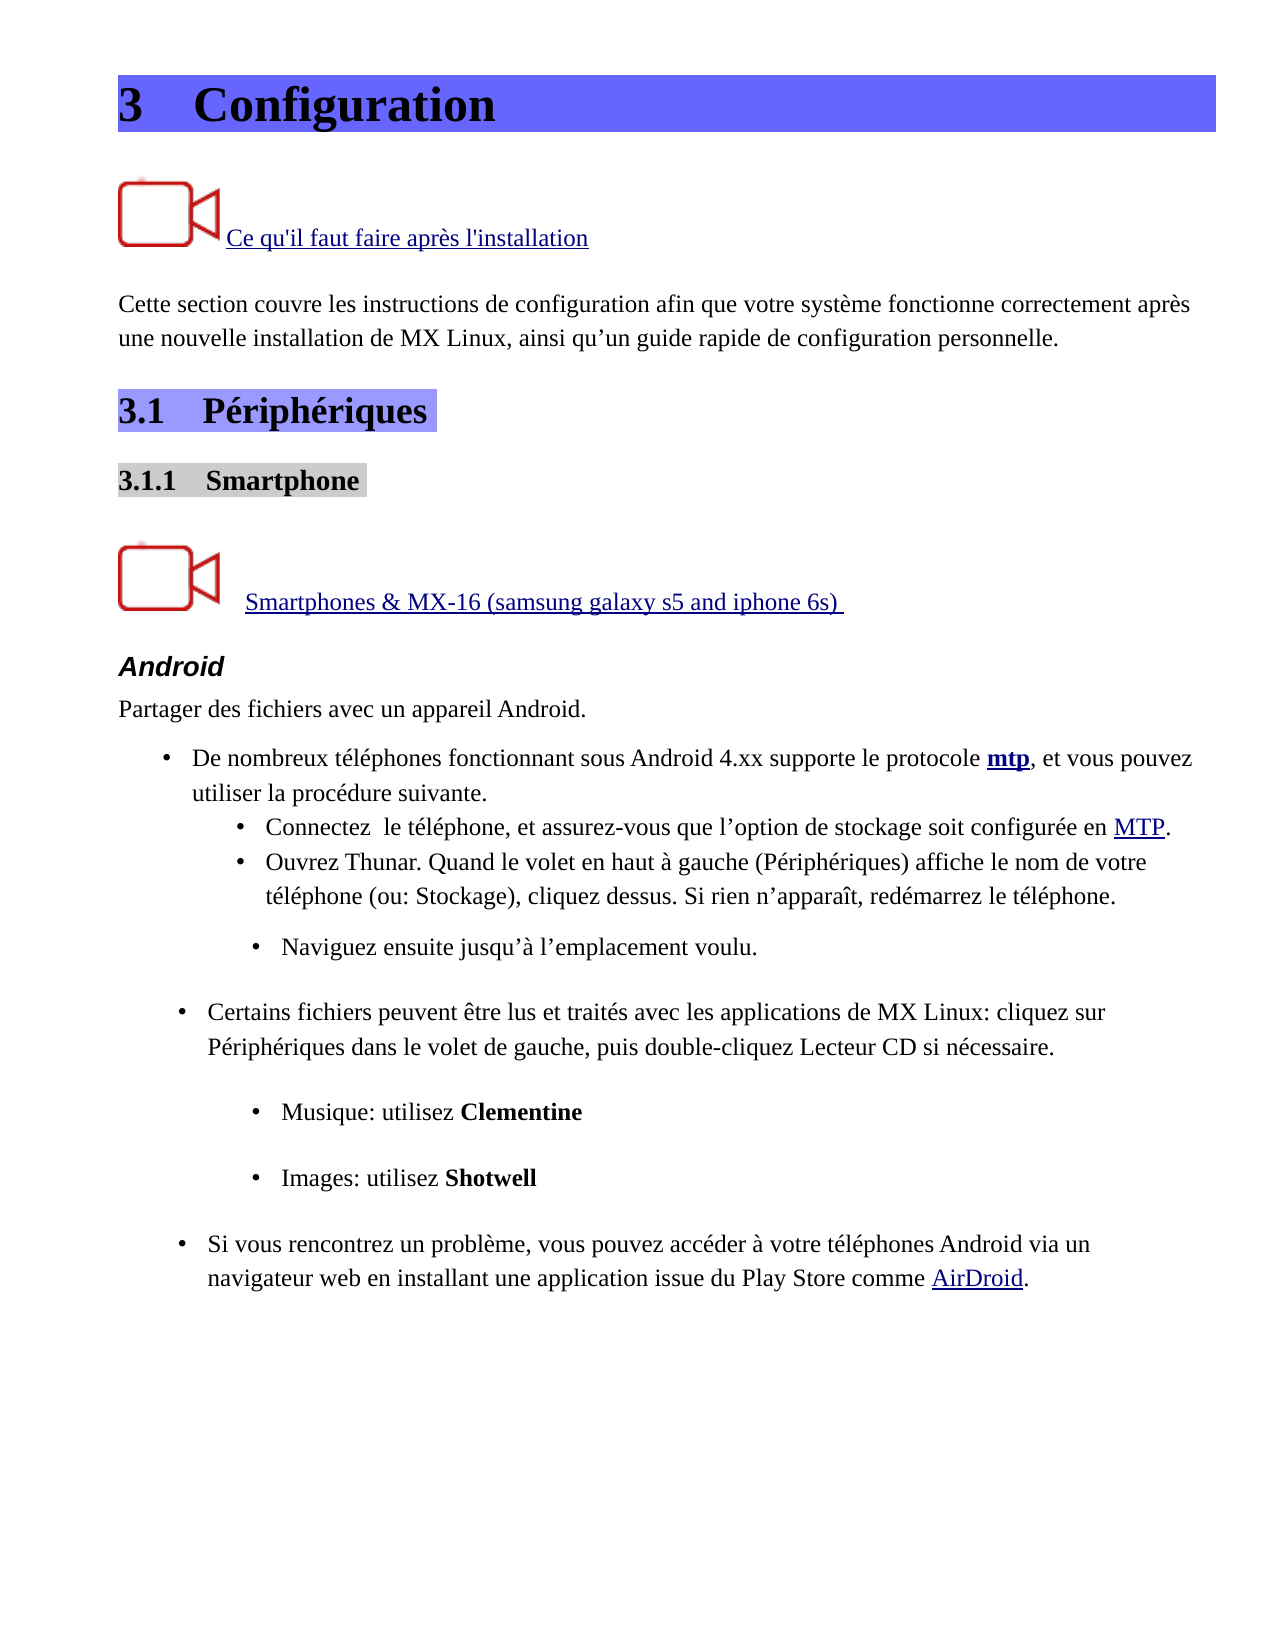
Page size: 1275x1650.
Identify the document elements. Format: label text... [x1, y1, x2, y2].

subtitle Android [118, 650, 1216, 682]
list Certains fichiers peuvent être lus et traités avec les applications de MX Linux: cliquez sur Périphériques dans le volet de gauche, puis double-cliquez Lecteur CD si nécessaire. [178, 997, 1200, 1061]
list Musique: utilisez Clementine [252, 1097, 1200, 1126]
text Ce qu'il faut faire après l'installation [118, 163, 1216, 252]
subtitle 3.1.1 Smartphone [367, 463, 1216, 497]
list Si vous rencontrez un problème, vous pouvez accéder à votre téléphones Android via un navigateur web en installant une application issue du Play Store comme AirDroid. [178, 1229, 1200, 1292]
list De nombreux téléphones fonctionnant sous Android 4.xx supporte le protocole mtp, et vous pouvez utiliser la procédure suivante. [162, 743, 1216, 807]
text Partager des fichiers avec un appareil Android. [118, 694, 1216, 723]
text Smartphones & MX-16 (samsung galaxy s5 and iphone 6s) [118, 528, 1216, 616]
list Naviguez ensuite jusqu’à l’emplacement voulu. [252, 932, 1200, 960]
subtitle 3 Configuration [118, 75, 1216, 132]
list Images: utilisez Shotwell [252, 1163, 1200, 1192]
list Ouvrez Thunar. Quand le volet en haut à gauche (Périphériques) affiche le nom de votre téléphone (ou: Stockage), cliquez dessus. Si rien n’apparaît, redémarrez le téléphone. [236, 847, 1216, 910]
text Cette section couvre les instructions de configuration afin que votre système fonctionne correctement après une nouvelle installation de MX Linux, ainsi qu’un guide rapide de configuration personnelle. [118, 289, 1216, 352]
list Connectez le téléphone, et assurez-vous que l’option de stockage soit configurée en MTP. [236, 812, 1216, 841]
subtitle 3.1 Périphériques [437, 389, 1216, 432]
picture [118, 528, 220, 611]
picture [118, 163, 220, 247]
